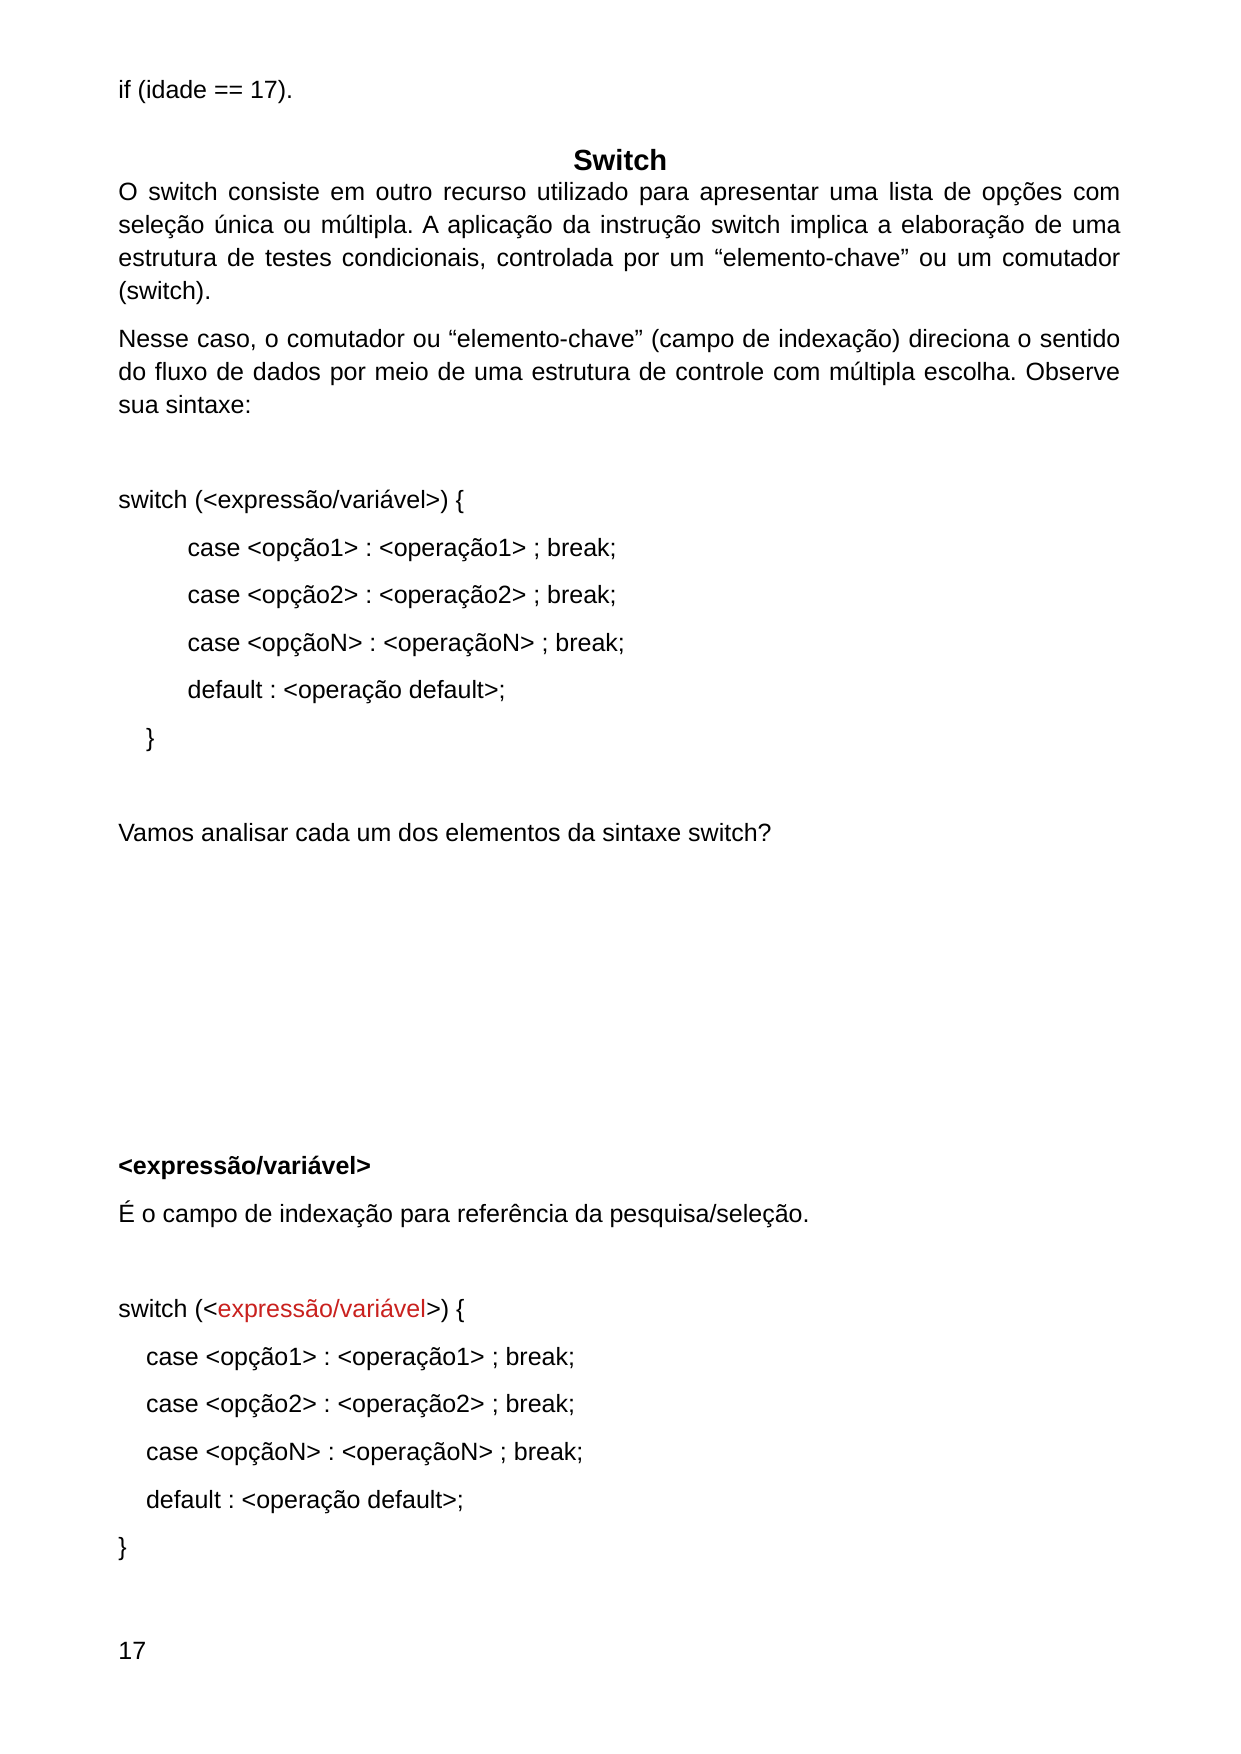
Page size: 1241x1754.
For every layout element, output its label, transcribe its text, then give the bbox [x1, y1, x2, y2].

text case <opção1> : <operação1> ; break; [118, 1342, 1122, 1371]
text <expressão/variável> [118, 1151, 1122, 1180]
text O switch consiste em outro recurso utilizado para apresentar uma lista de opções com seleção única ou múltipla. A aplicação da instrução switch implica a elaboração de uma estrutura de testes condicionais, controlada por um “elemento-chave” ou um comutador (switch). [118, 177, 1122, 305]
text Nesse caso, o comutador ou “elemento-chave” (campo de indexação) direciona o sentido do fluxo de dados por meio de uma estrutura de controle com múltipla escolha. Observe sua sintaxe: [118, 324, 1122, 418]
text default : <operação default>; [118, 1484, 1122, 1513]
text default : <operação default>; [118, 675, 1122, 704]
text switch (<expressão/variável>) { [118, 1294, 1122, 1323]
text É o campo de indexação para referência da pesquisa/seleção. [118, 1199, 1122, 1228]
text case <opção2> : <operação2> ; break; [118, 580, 1122, 609]
text if (idade == 17). [118, 75, 1122, 104]
text case <opção1> : <operação1> ; break; [118, 532, 1122, 561]
text case <opçãoN> : <operaçãoN> ; break; [118, 1437, 1122, 1466]
text Vamos analisar cada um dos elementos da sintaxe switch? [118, 818, 1122, 847]
text } [118, 1532, 1122, 1561]
text case <opçãoN> : <operaçãoN> ; break; [118, 628, 1122, 656]
text switch (<expressão/variável>) { [118, 485, 1122, 514]
text } [118, 723, 1122, 752]
text case <opção2> : <operação2> ; break; [118, 1389, 1122, 1418]
subtitle Switch [118, 143, 1122, 177]
